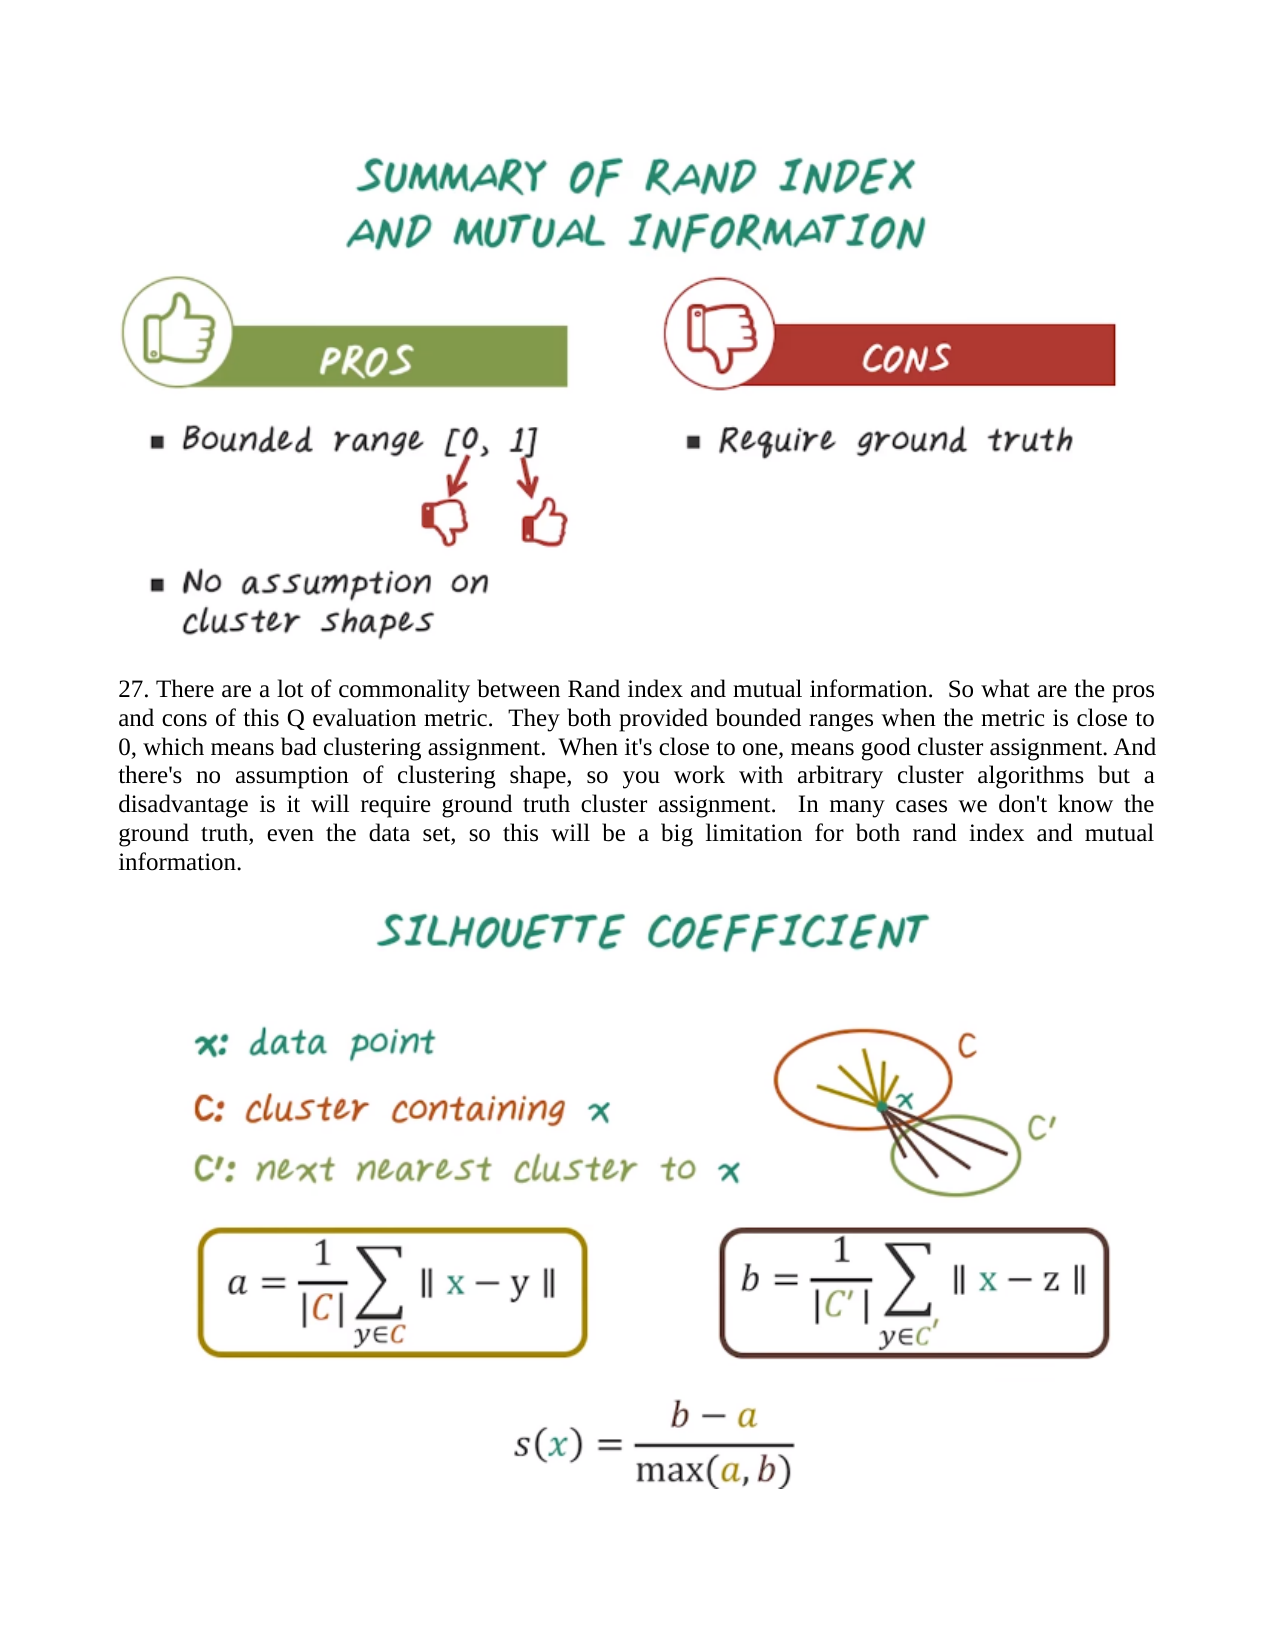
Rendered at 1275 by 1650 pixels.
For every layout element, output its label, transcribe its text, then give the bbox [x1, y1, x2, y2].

picture [118, 904, 1157, 1489]
text 27. There are a lot of commonality between Rand index and mutual information. So what are the pros and cons of this Q evaluation metric. They both provided bounded ranges when the metric is close to 0, which means bad clustering assignment. When it's close to one, means good cluster assignment. And there's no assumption of clustering shape, so you work with arbitrary cluster algorithms but a disadvantage is it will require ground truth cluster assignment. In many cases we don't know the ground truth, even the data set, so this will be a big limitation for both rand index and mutual information. [118, 674, 1157, 876]
picture [118, 146, 1157, 646]
